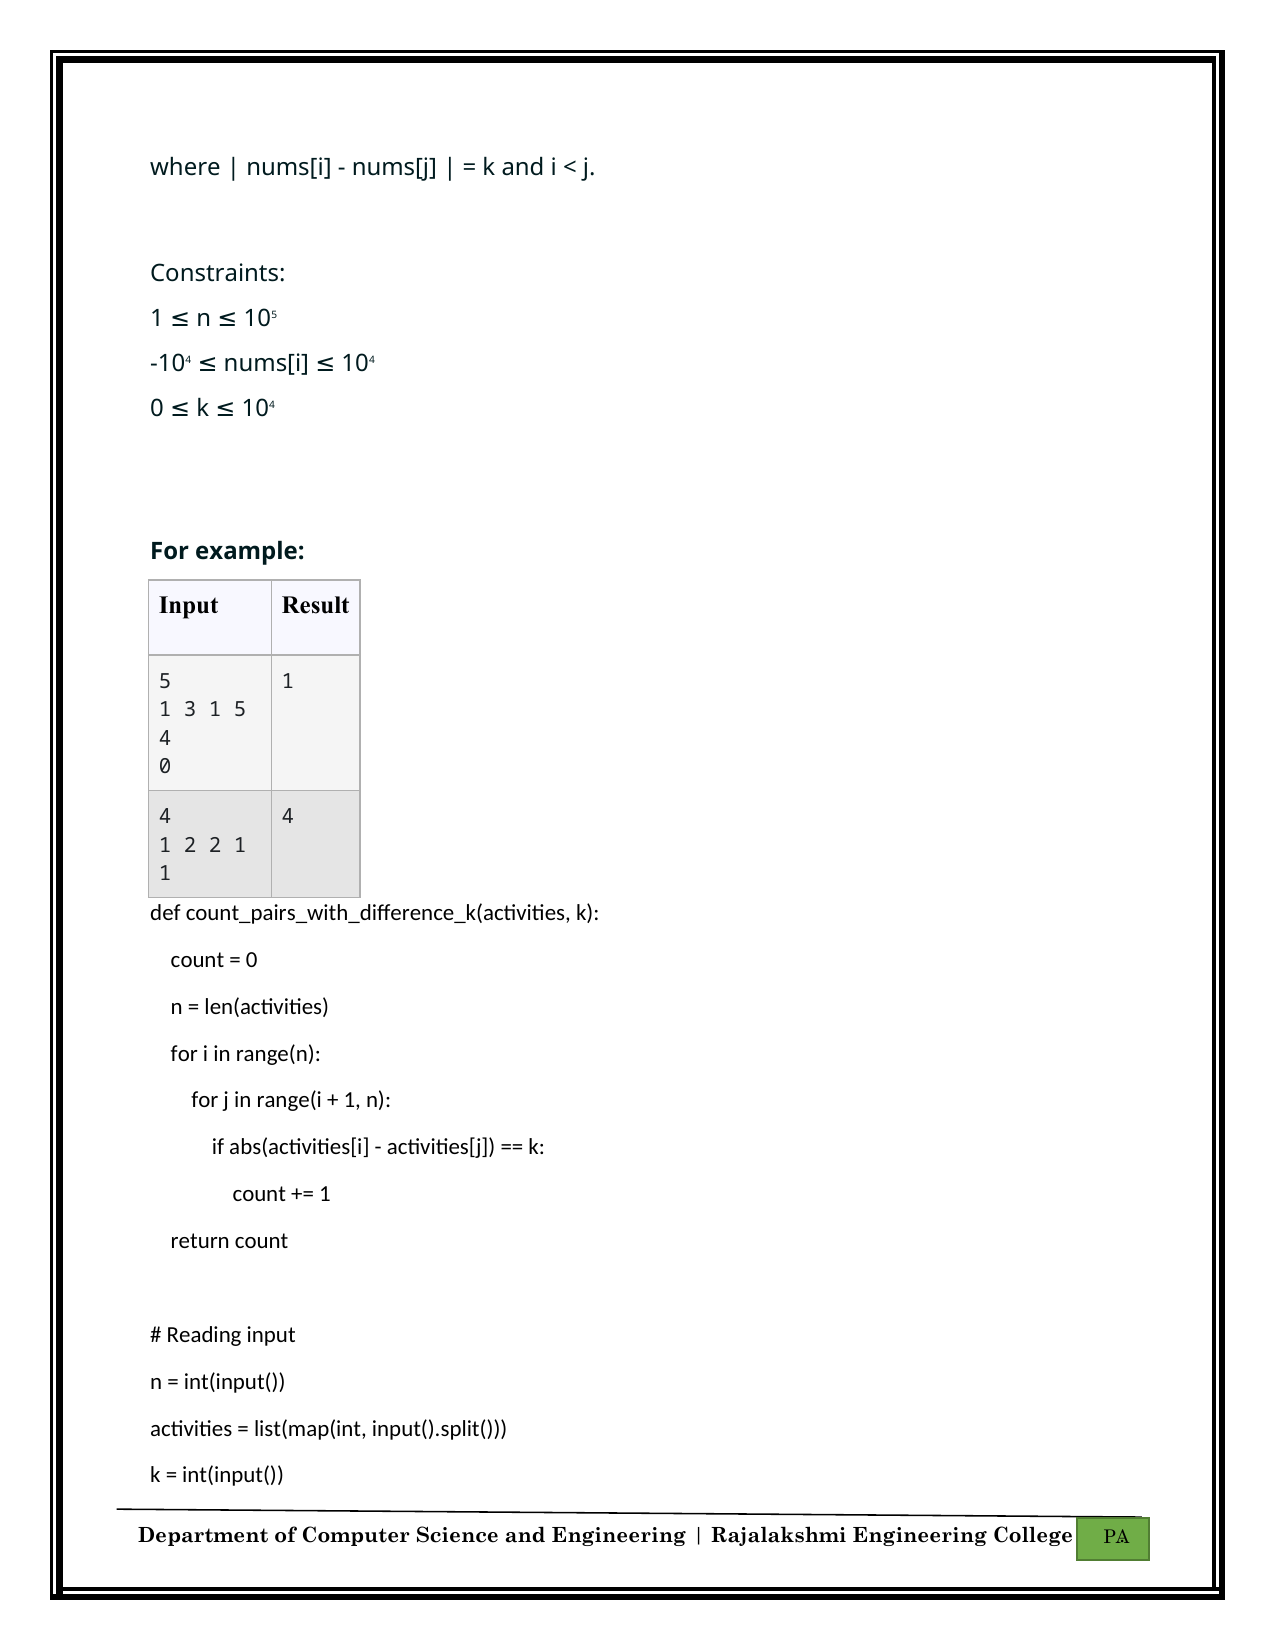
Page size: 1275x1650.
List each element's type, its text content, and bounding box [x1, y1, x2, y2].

text where | nums[i] - nums[j] | = k and i < j. [150, 150, 1125, 183]
text count += 1 [150, 1179, 1125, 1207]
text k = int(input()) [150, 1461, 1125, 1489]
table_cell 5 1 3 1 5 4 0 [149, 656, 271, 790]
table_cell 4 1 2 2 1 1 [149, 791, 271, 897]
text Constraints: [150, 256, 1125, 288]
text activities = list(map(int, input().split())) [150, 1414, 1125, 1442]
text for i in range(n): [150, 1039, 1125, 1067]
text if abs(activities[i] - activities[j]) == k: [150, 1132, 1125, 1161]
text -104 ≤ nums[i] ≤ 104 [150, 346, 1125, 378]
text for j in range(i + 1, n): [150, 1086, 1125, 1114]
table_header Input [149, 581, 271, 654]
text # Reading input [150, 1320, 1125, 1348]
table_header Result [272, 581, 359, 654]
table_cell 1 [272, 656, 359, 790]
text n = int(input()) [150, 1367, 1125, 1395]
text count = 0 [150, 945, 1125, 973]
text 1 ≤ n ≤ 105 [150, 301, 1125, 333]
text n = len(activities) [150, 992, 1125, 1020]
text return count [150, 1226, 1125, 1254]
text For example: [150, 534, 1125, 567]
table_cell 4 [272, 791, 359, 897]
text 0 ≤ k ≤ 104 [150, 391, 1125, 424]
text def count_pairs_with_difference_k(activities, k): [150, 898, 1125, 926]
